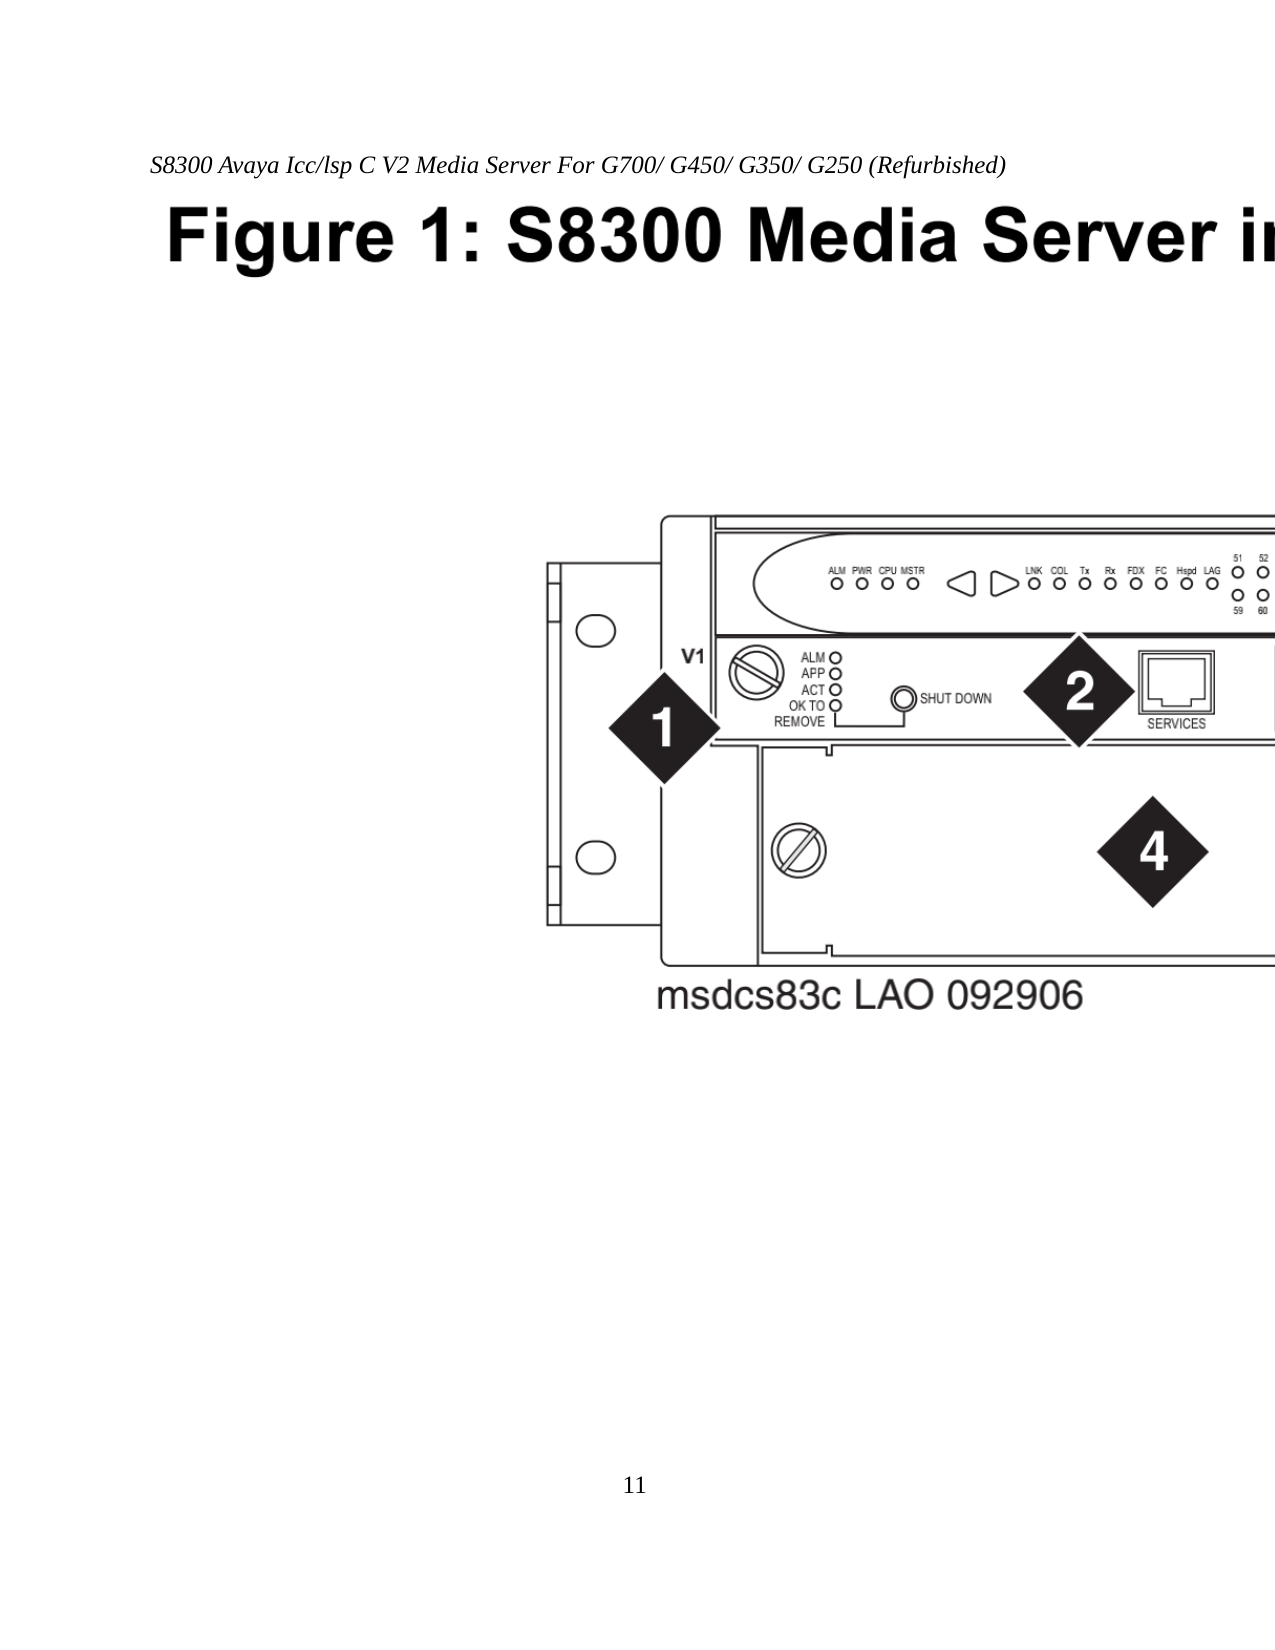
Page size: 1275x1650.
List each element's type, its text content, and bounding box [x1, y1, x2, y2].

picture [150, 191, 1275, 1096]
text S8300 Avaya Icc/lsp C V2 Media Server For G700/ G450/ G350/ G250 (Refurbished) [150, 150, 1125, 179]
